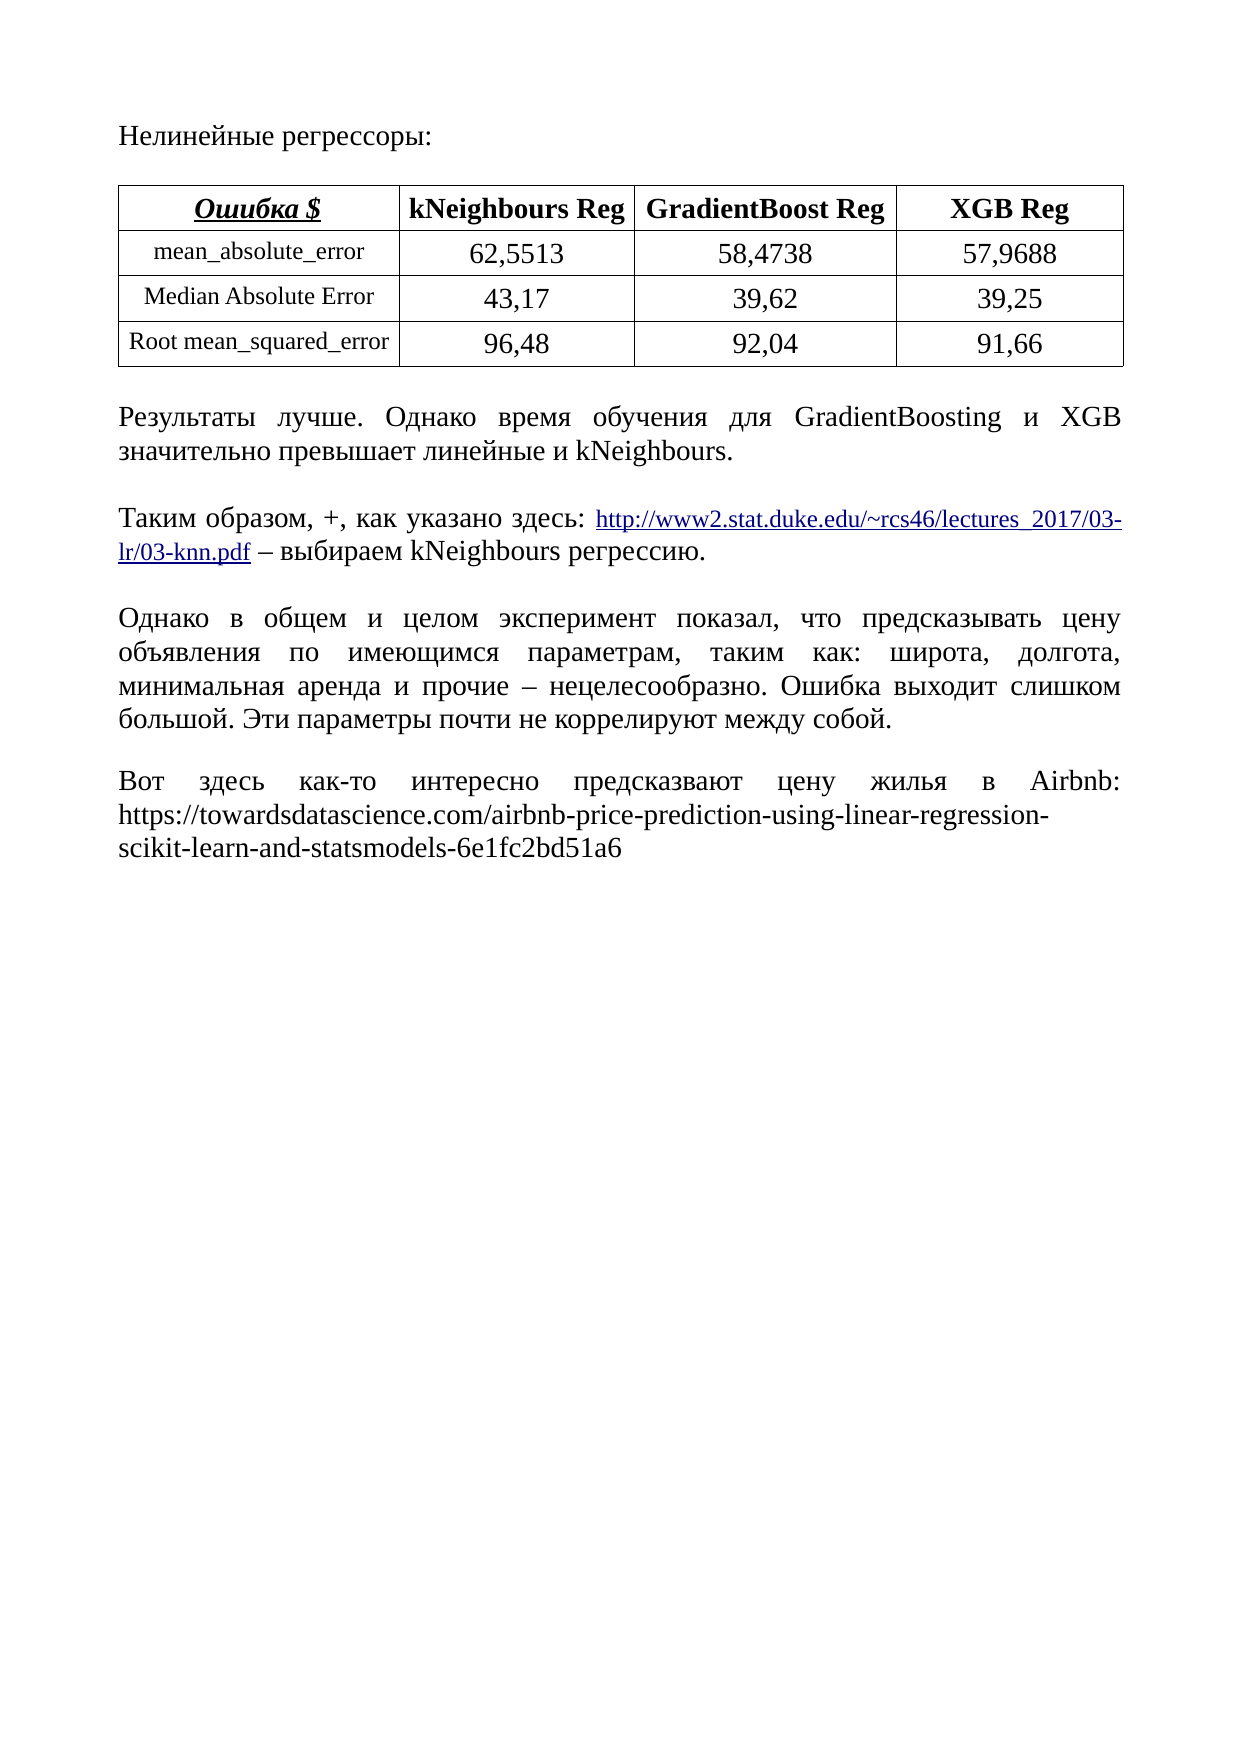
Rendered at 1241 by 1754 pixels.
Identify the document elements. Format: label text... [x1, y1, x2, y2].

table_cell Root mean_squared_error [119, 322, 399, 366]
table_cell 91,66 [897, 322, 1123, 366]
table_cell mean_absolute_error [119, 231, 399, 275]
text Вот здесь как-то интересно предсказвают цену жилья в Airbnb: https://towardsdatascience.com/airbnb-price-prediction-using-linear-regression-scikit-learn-and-statsmodels-6e1fc2bd51a6 [118, 763, 1122, 864]
table_cell 92,04 [635, 322, 896, 366]
text Однако в общем и целом эксперимент показал, что предсказывать цену объявления по имеющимся параметрам, таким как: широта, долгота, минимальная аренда и прочие – нецелесообразно. Ошибка выходит слишком большой. Эти параметры почти не коррелируют между собой. [118, 601, 1122, 735]
table_cell 39,62 [635, 276, 896, 321]
table_header XGB Reg [897, 186, 1123, 230]
text Нелинейные регрессоры: [118, 118, 1122, 152]
table_cell 58,4738 [635, 231, 896, 275]
table_cell Median Absolute Error [119, 276, 399, 321]
text Результаты лучше. Однако время обучения для GradientBoosting и XGB значительно превышает линейные и kNeighbours. [118, 399, 1122, 466]
table_cell 62,5513 [400, 231, 634, 275]
table_header GradientBoost Reg [635, 186, 896, 230]
table_cell 57,9688 [897, 231, 1123, 275]
table_header kNeighbours Reg [400, 186, 634, 230]
table_cell 43,17 [400, 276, 634, 321]
table_cell 96,48 [400, 322, 634, 366]
text Таким образом, +, как указано здесь: http://www2.stat.duke.edu/~rcs46/lectures_2017/03-lr/03-knn.pdf – выбираем kNeighbours регрессию. [118, 500, 1122, 567]
table_cell 39,25 [897, 276, 1123, 321]
table_header Ошибка $ [119, 186, 399, 230]
